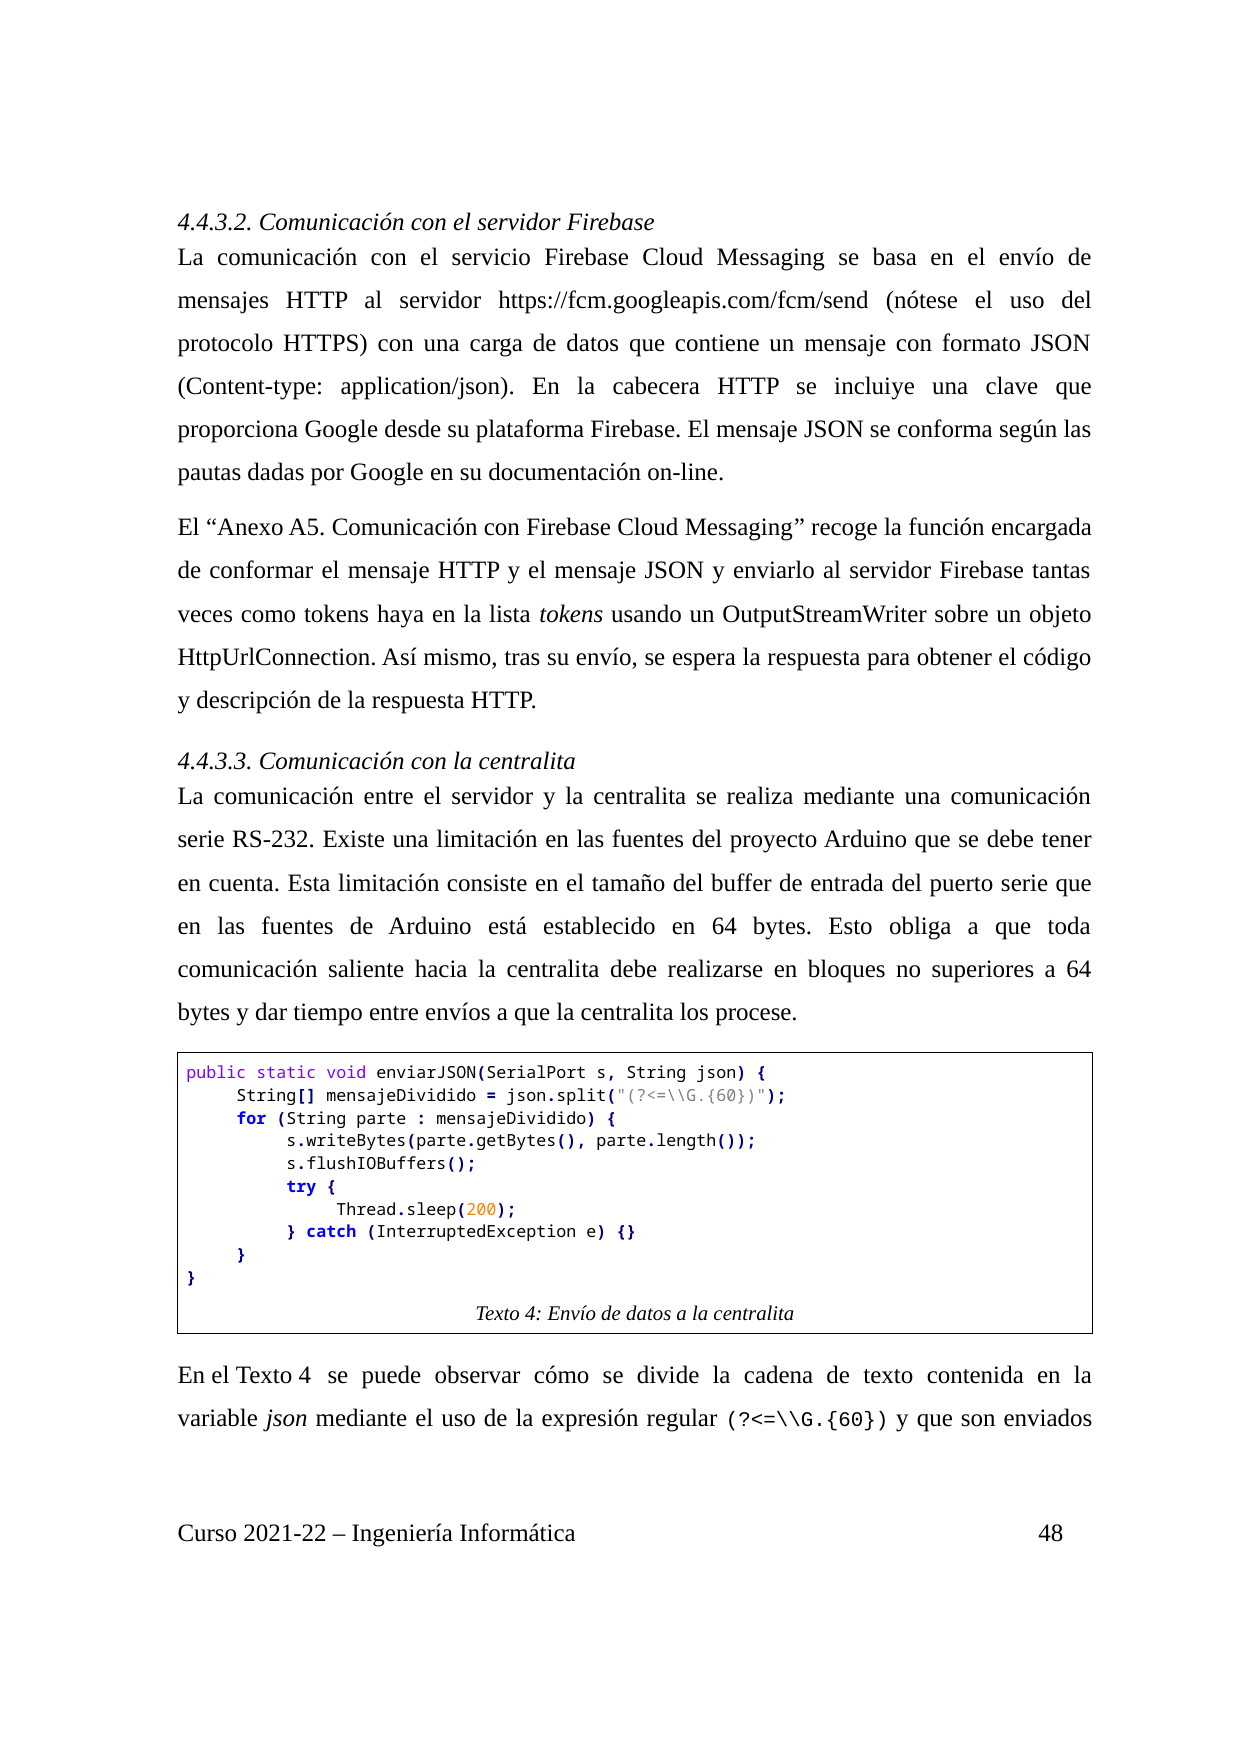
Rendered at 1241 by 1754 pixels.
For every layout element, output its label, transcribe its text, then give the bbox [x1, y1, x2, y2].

text try { [186, 1174, 1083, 1197]
text La comunicación con el servicio Firebase Cloud Messaging se basa en el envío de mensajes HTTP al servidor https://fcm.googleapis.com/fcm/send (nótese el uso del protocolo HTTPS) con una carga de datos que contiene un mensaje con formato JSON (Content-type: application/json). En la cabecera HTTP se incluiye una clave que proporciona Google desde su plataforma Firebase. El mensaje JSON se conforma según las pautas dadas por Google en su documentación on-line. [177, 242, 1092, 486]
text El “Anexo A5. Comunicación con Firebase Cloud Messaging” recoge la función encargada de conformar el mensaje HTTP y el mensaje JSON y enviarlo al servidor Firebase tantas veces como tokens haya en la lista tokens usando un OutputStreamWriter sobre un objeto HttpUrlConnection. Así mismo, tras su envío, se espera la respuesta para obtener el código y descripción de la respuesta HTTP. [177, 512, 1092, 714]
text public static void enviarJSON(SerialPort s, String json) { [186, 1061, 1083, 1084]
text } catch (InterruptedException e) {} [186, 1220, 1083, 1243]
text La comunicación entre el servidor y la centralita se realiza mediante una comunicación serie RS-232. Existe una limitación en las fuentes del proyecto Arduino que se debe tener en cuenta. Esta limitación consiste en el tamaño del buffer de entrada del puerto serie que en las fuentes de Arduino está establecido en 64 bytes. Esto obliga a que toda comunicación saliente hacia la centralita debe realizarse en bloques no superiores a 64 bytes y dar tiempo entre envíos a que la centralita los procese. [177, 781, 1092, 1026]
text String[] mensajeDividido = json.split("(?<=\\G.{60})"); [186, 1084, 1083, 1106]
text Thread.sleep(200); [186, 1197, 1083, 1220]
text Texto 4: Envío de datos a la centralita [186, 1301, 1083, 1324]
text En el Texto 4 se puede observar cómo se divide la cadena de texto contenida en la variable json mediante el uso de la expresión regular (?<=\\G.{60}) y que son enviados [177, 1360, 1092, 1432]
subtitle 4.4.3.2. Comunicación con el servidor Firebase [177, 207, 1092, 235]
text s.writeBytes(parte.getBytes(), parte.length()); [186, 1129, 1083, 1152]
subtitle 4.4.3.3. Comunicación con la centralita [177, 746, 1092, 775]
text for (String parte : mensajeDividido) { [186, 1106, 1083, 1129]
text } [186, 1243, 1083, 1265]
text s.flushIOBuffers(); [186, 1152, 1083, 1174]
text } [186, 1265, 1083, 1288]
